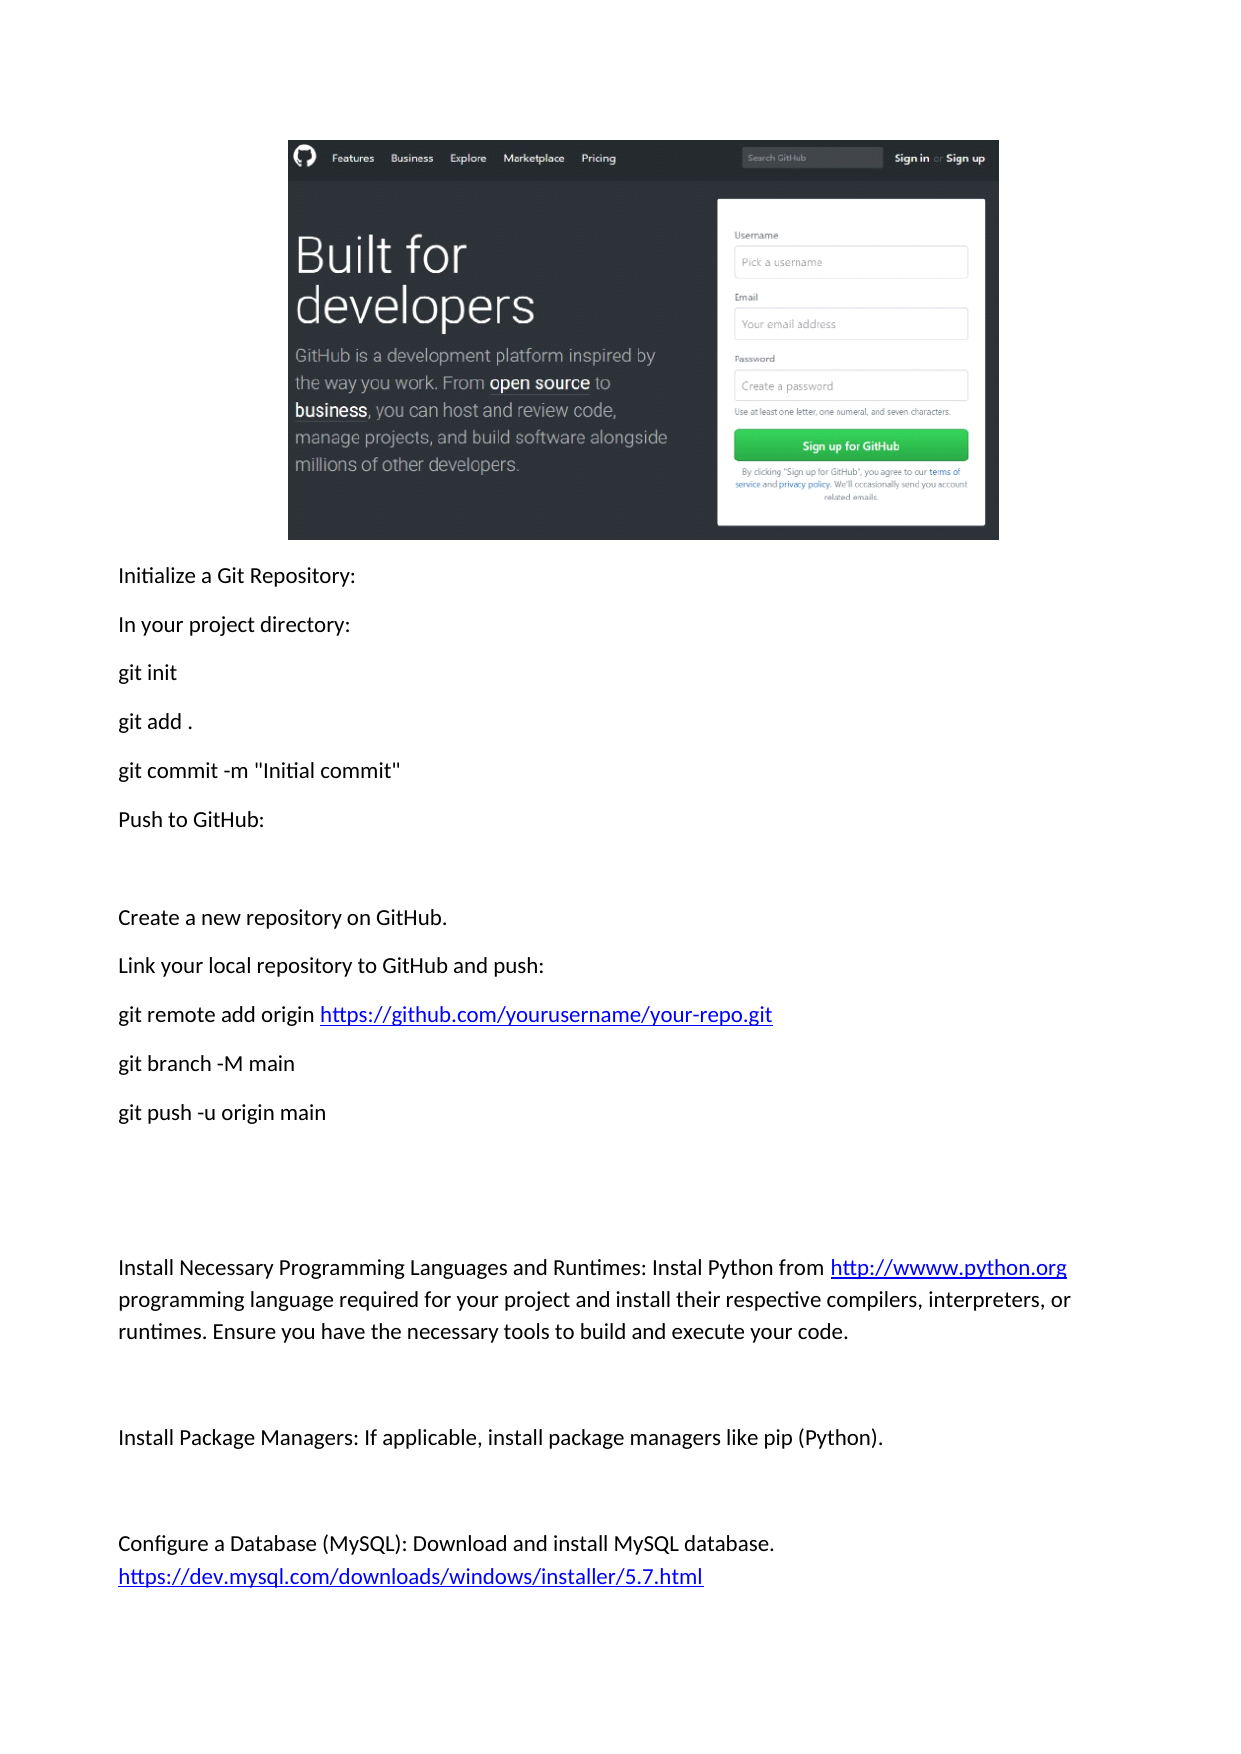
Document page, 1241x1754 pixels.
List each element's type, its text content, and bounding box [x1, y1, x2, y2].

text Push to GitHub: [118, 805, 1122, 833]
text git remote add origin https://github.com/yourusername/your-repo.git [118, 1001, 1122, 1028]
text git commit -m "Initial commit" [118, 756, 1122, 784]
text git push -u origin main [118, 1098, 1122, 1126]
text Install Package Managers: If applicable, install package managers like pip (Python). [118, 1423, 1122, 1452]
text Initialize a Git Repository: [118, 561, 1122, 589]
text git branch -M main [118, 1049, 1122, 1077]
text Create a new repository on GitHub. [118, 903, 1122, 931]
text Install Necessary Programming Languages and Runtimes: Instal Python from http://wwww.python.org programming language required for your project and install their respective compilers, interpreters, or runtimes. Ensure you have the necessary tools to build and execute your code. [118, 1253, 1122, 1346]
text git add . [118, 707, 1122, 735]
text In your project directory: [118, 610, 1122, 638]
text Configure a Database (MySQL): Download and install MySQL database. https://dev.mysql.com/downloads/windows/installer/5.7.html [118, 1529, 1122, 1590]
text Link your local repository to GitHub and push: [118, 952, 1122, 980]
text git init [118, 658, 1122, 687]
